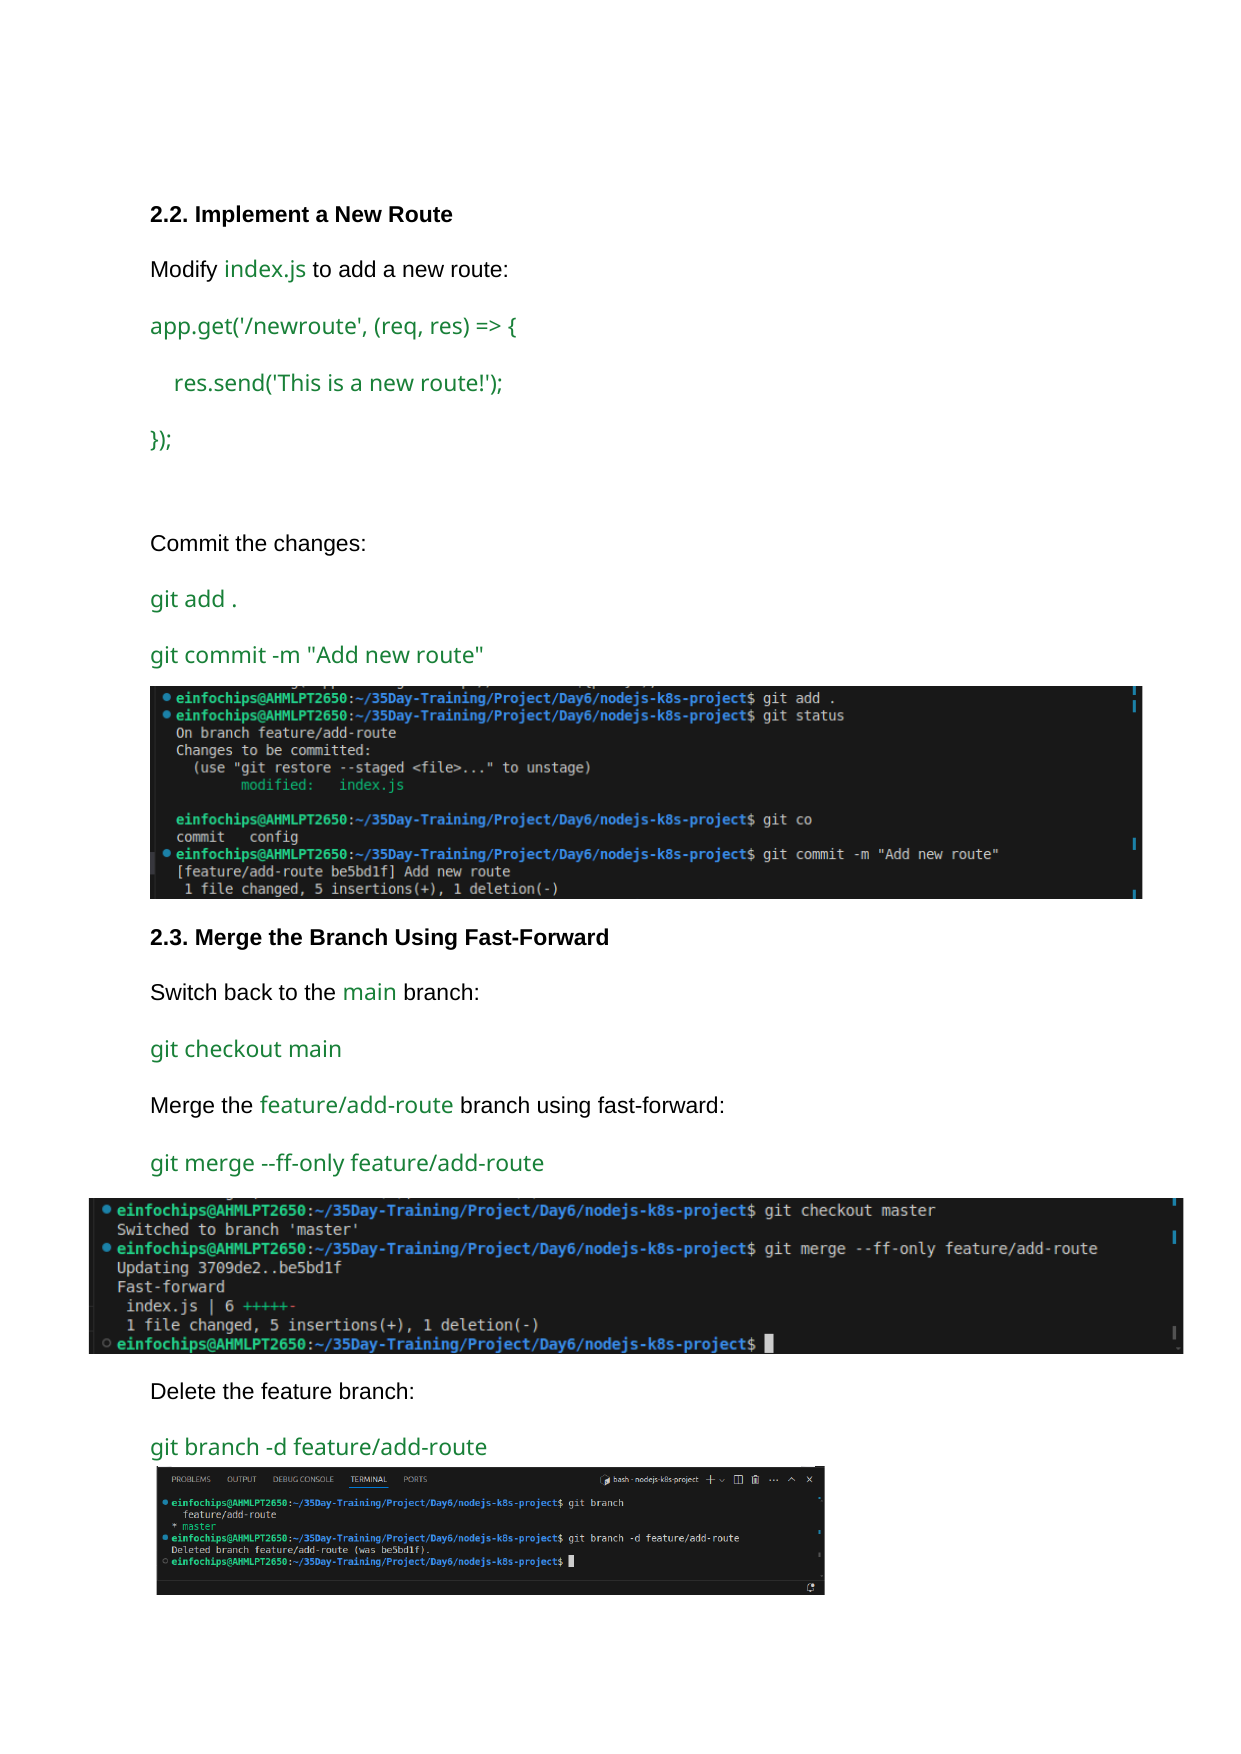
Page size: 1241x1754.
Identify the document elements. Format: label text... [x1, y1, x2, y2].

text res.send('This is a new route!'); [150, 367, 1090, 398]
text git commit -m "Add new route" [150, 639, 1090, 671]
text Delete the feature branch: git branch -d feature/add-route [150, 1354, 1090, 1462]
text Switch back to the main branch: git checkout main [150, 975, 1090, 1064]
picture [88, 1321, 1184, 1354]
text 2.3. Merge the Branch Using Fast-Forward [150, 899, 1090, 950]
text 2.2. Implement a New Route [150, 201, 1090, 228]
text Merge the feature/add-route branch using fast-forward: git merge --ff-only feature/add-route [150, 1089, 1090, 1178]
text Modify index.js to add a new route: app.get('/newroute', (req, res) => { [150, 253, 1090, 342]
text }); [150, 423, 1090, 454]
text [150, 1203, 1090, 1321]
text Commit the changes: git add . [150, 530, 1090, 614]
picture [150, 686, 1143, 899]
